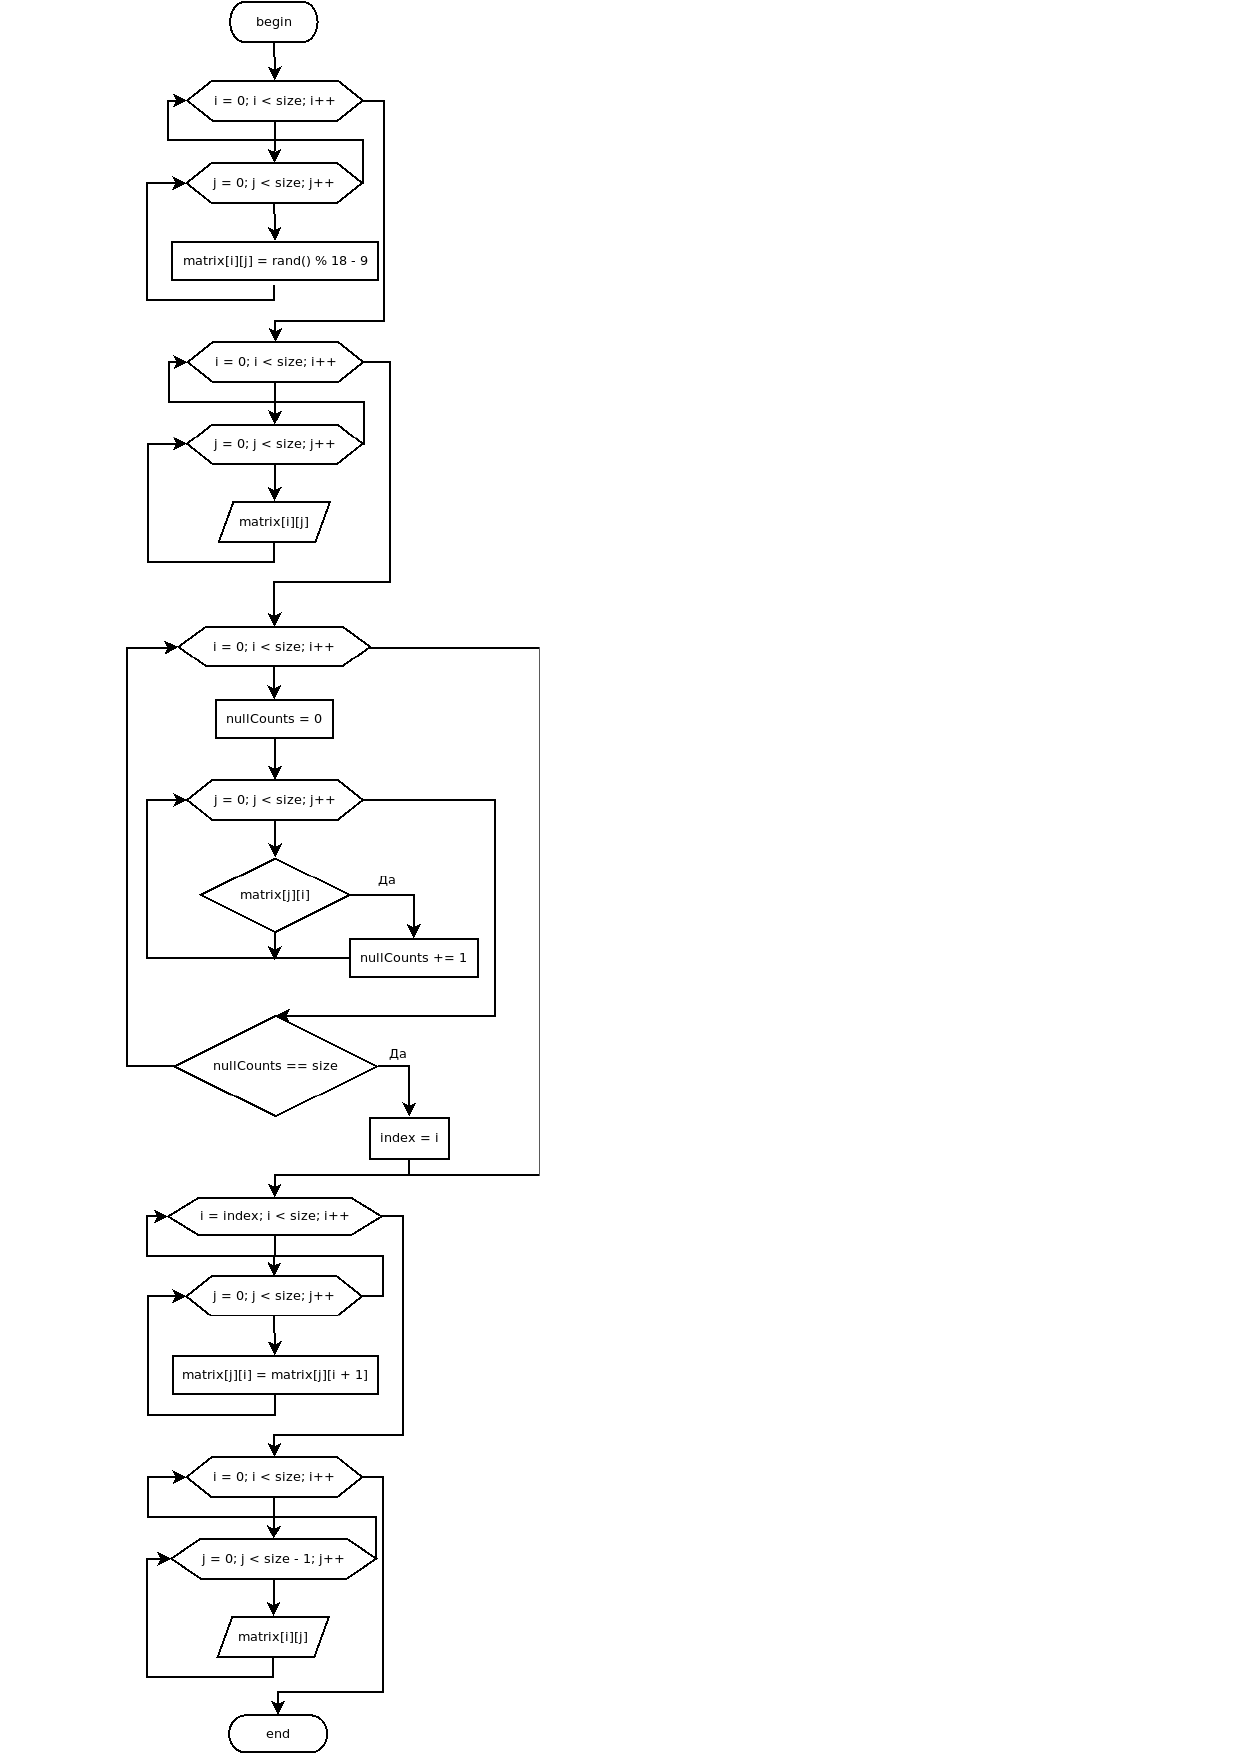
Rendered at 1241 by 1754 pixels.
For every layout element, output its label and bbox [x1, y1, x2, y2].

picture [125, 0, 540, 1754]
